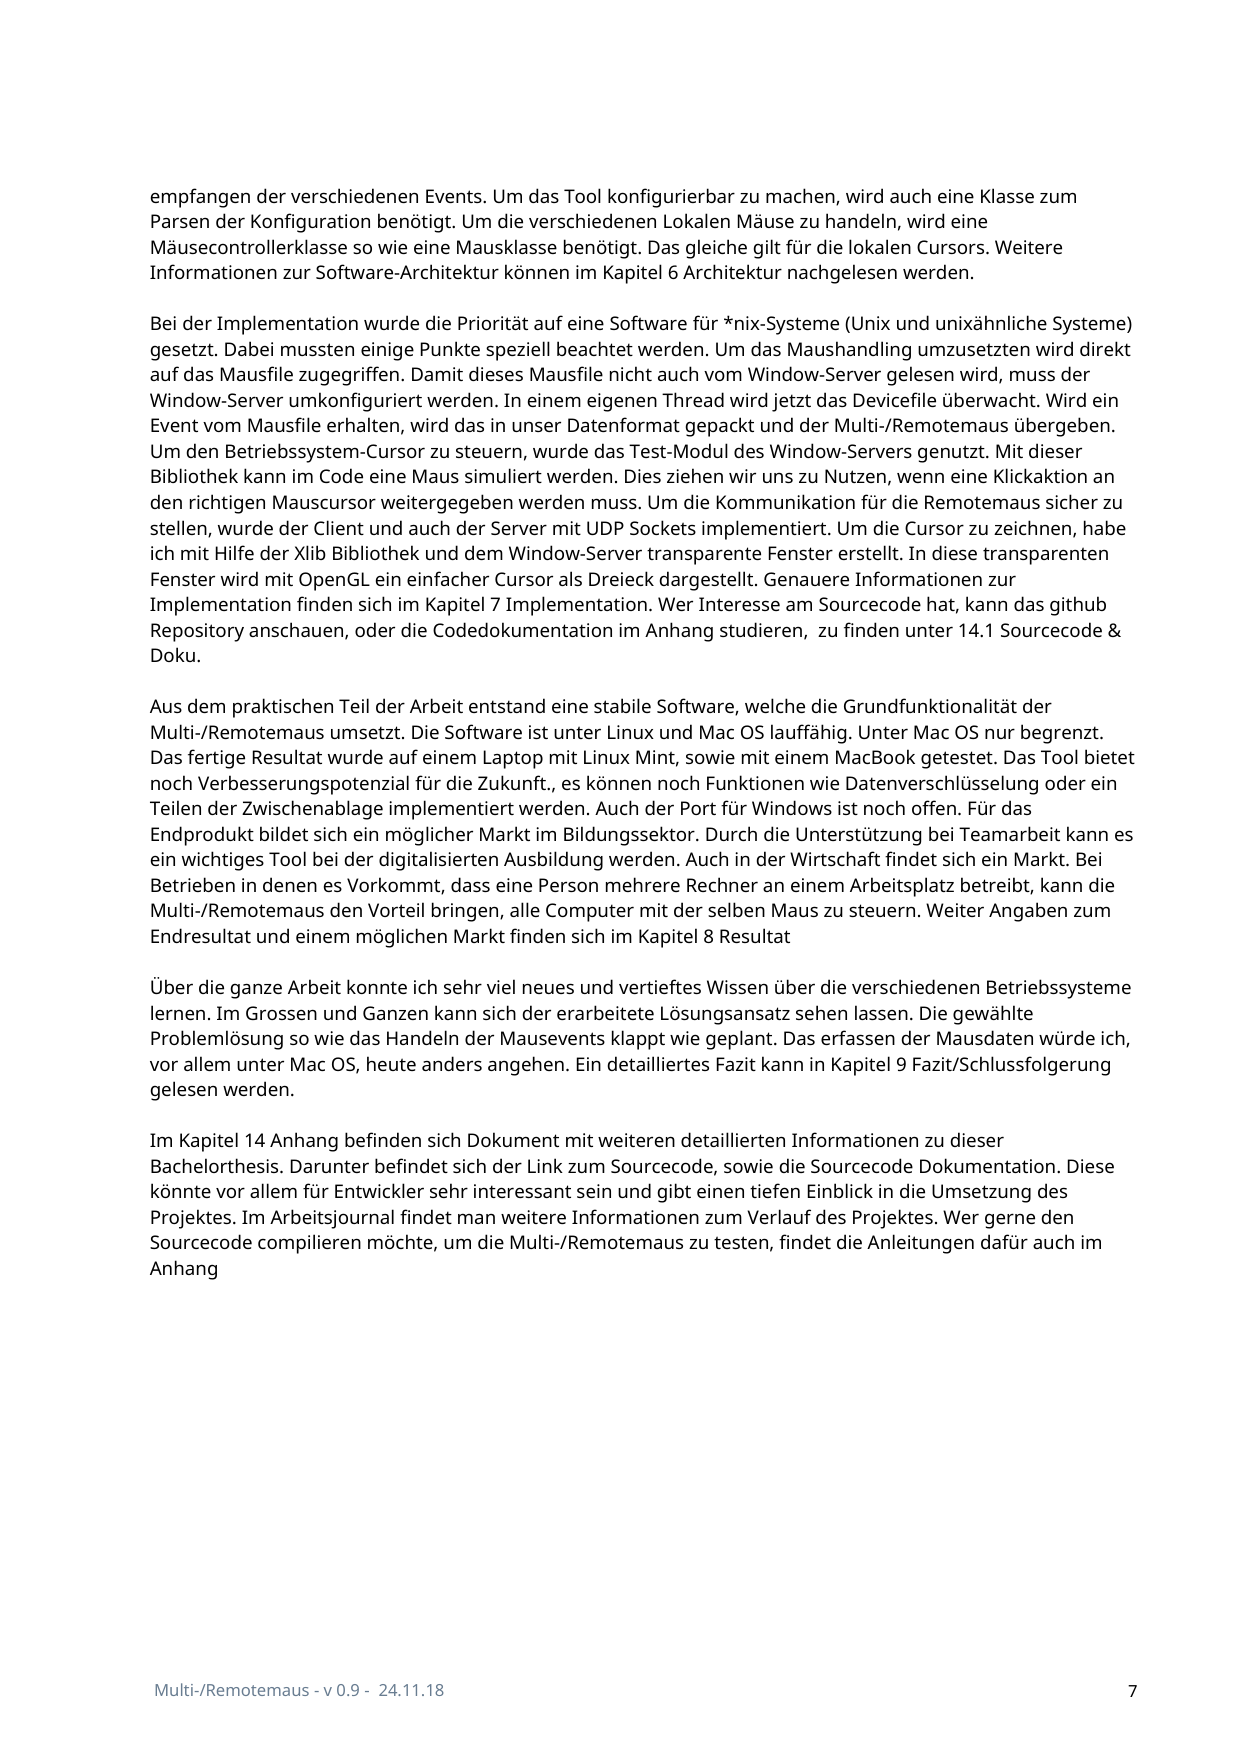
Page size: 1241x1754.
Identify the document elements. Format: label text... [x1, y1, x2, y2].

text Aus dem praktischen Teil der Arbeit entstand eine stabile Software, welche die Grundfunktionalität der Multi-/Remotemaus umsetzt. Die Software ist unter Linux und Mac OS lauffähig. Unter Mac OS nur begrenzt. Das fertige Resultat wurde auf einem Laptop mit Linux Mint, sowie mit einem MacBook getestet. Das Tool bietet noch Verbesserungspotenzial für die Zukunft., es können noch Funktionen wie Datenverschlüsselung oder ein Teilen der Zwischenablage implementiert werden. Auch der Port für Windows ist noch offen. Für das Endprodukt bildet sich ein möglicher Markt im Bildungssektor. Durch die Unterstützung bei Teamarbeit kann es ein wichtiges Tool bei der digitalisierten Ausbildung werden. Auch in der Wirtschaft findet sich ein Markt. Bei Betrieben in denen es Vorkommt, dass eine Person mehrere Rechner an einem Arbeitsplatz betreibt, kann die Multi-/Remotemaus den Vorteil bringen, alle Computer mit der selben Maus zu steuern. Weiter Angaben zum Endresultat und einem möglichen Markt finden sich im Kapitel 8 Resultat [149, 693, 1136, 949]
text Über die ganze Arbeit konnte ich sehr viel neues und vertieftes Wissen über die verschiedenen Betriebssysteme lernen. Im Grossen und Ganzen kann sich der erarbeitete Lösungsansatz sehen lassen. Die gewählte Problemlösung so wie das Handeln der Mausevents klappt wie geplant. Das erfassen der Mausdaten würde ich, vor allem unter Mac OS, heute anders angehen. Ein detailliertes Fazit kann in Kapitel 9 Fazit/Schlussfolgerung gelesen werden. [149, 974, 1136, 1102]
text Im Kapitel 14 Anhang befinden sich Dokument mit weiteren detaillierten Informationen zu dieser Bachelorthesis. Darunter befindet sich der Link zum Sourcecode, sowie die Sourcecode Dokumentation. Diese könnte vor allem für Entwickler sehr interessant sein und gibt einen tiefen Einblick in die Umsetzung des Projektes. Im Arbeitsjournal findet man weitere Informationen zum Verlauf des Projektes. Wer gerne den Sourcecode compilieren möchte, um die Multi-/Remotemaus zu testen, findet die Anleitungen dafür auch im Anhang [149, 1127, 1136, 1281]
text Bei der Implementation wurde die Priorität auf eine Software für *nix-Systeme (Unix und unixähnliche Systeme) gesetzt. Dabei mussten einige Punkte speziell beachtet werden. Um das Maushandling umzusetzten wird direkt auf das Mausfile zugegriffen. Damit dieses Mausfile nicht auch vom Window-Server gelesen wird, muss der Window-Server umkonfiguriert werden. In einem eigenen Thread wird jetzt das Devicefile überwacht. Wird ein Event vom Mausfile erhalten, wird das in unser Datenformat gepackt und der Multi-/Remotemaus übergeben. Um den Betriebssystem-Cursor zu steuern, wurde das Test-Modul des Window-Servers genutzt. Mit dieser Bibliothek kann im Code eine Maus simuliert werden. Dies ziehen wir uns zu Nutzen, wenn eine Klickaktion an den richtigen Mauscursor weitergegeben werden muss. Um die Kommunikation für die Remotemaus sicher zu stellen, wurde der Client und auch der Server mit UDP Sockets implementiert. Um die Cursor zu zeichnen, habe ich mit Hilfe der Xlib Bibliothek und dem Window-Server transparente Fenster erstellt. In diese transparenten Fenster wird mit OpenGL ein einfacher Cursor als Dreieck dargestellt. Genauere Informationen zur Implementation finden sich im Kapitel 7 Implementation. Wer Interesse am Sourcecode hat, kann das github Repository anschauen, oder die Codedokumentation im Anhang studieren, zu finden unter 14.1 Sourcecode & Doku. [149, 311, 1136, 668]
text empfangen der verschiedenen Events. Um das Tool konfigurierbar zu machen, wird auch eine Klasse zum Parsen der Konfiguration benötigt. Um die verschiedenen Lokalen Mäuse zu handeln, wird eine Mäusecontrollerklasse so wie eine Mausklasse benötigt. Das gleiche gilt für die lokalen Cursors. Weitere Informationen zur Software-Architektur können im Kapitel 6 Architektur nachgelesen werden. [149, 183, 1136, 285]
